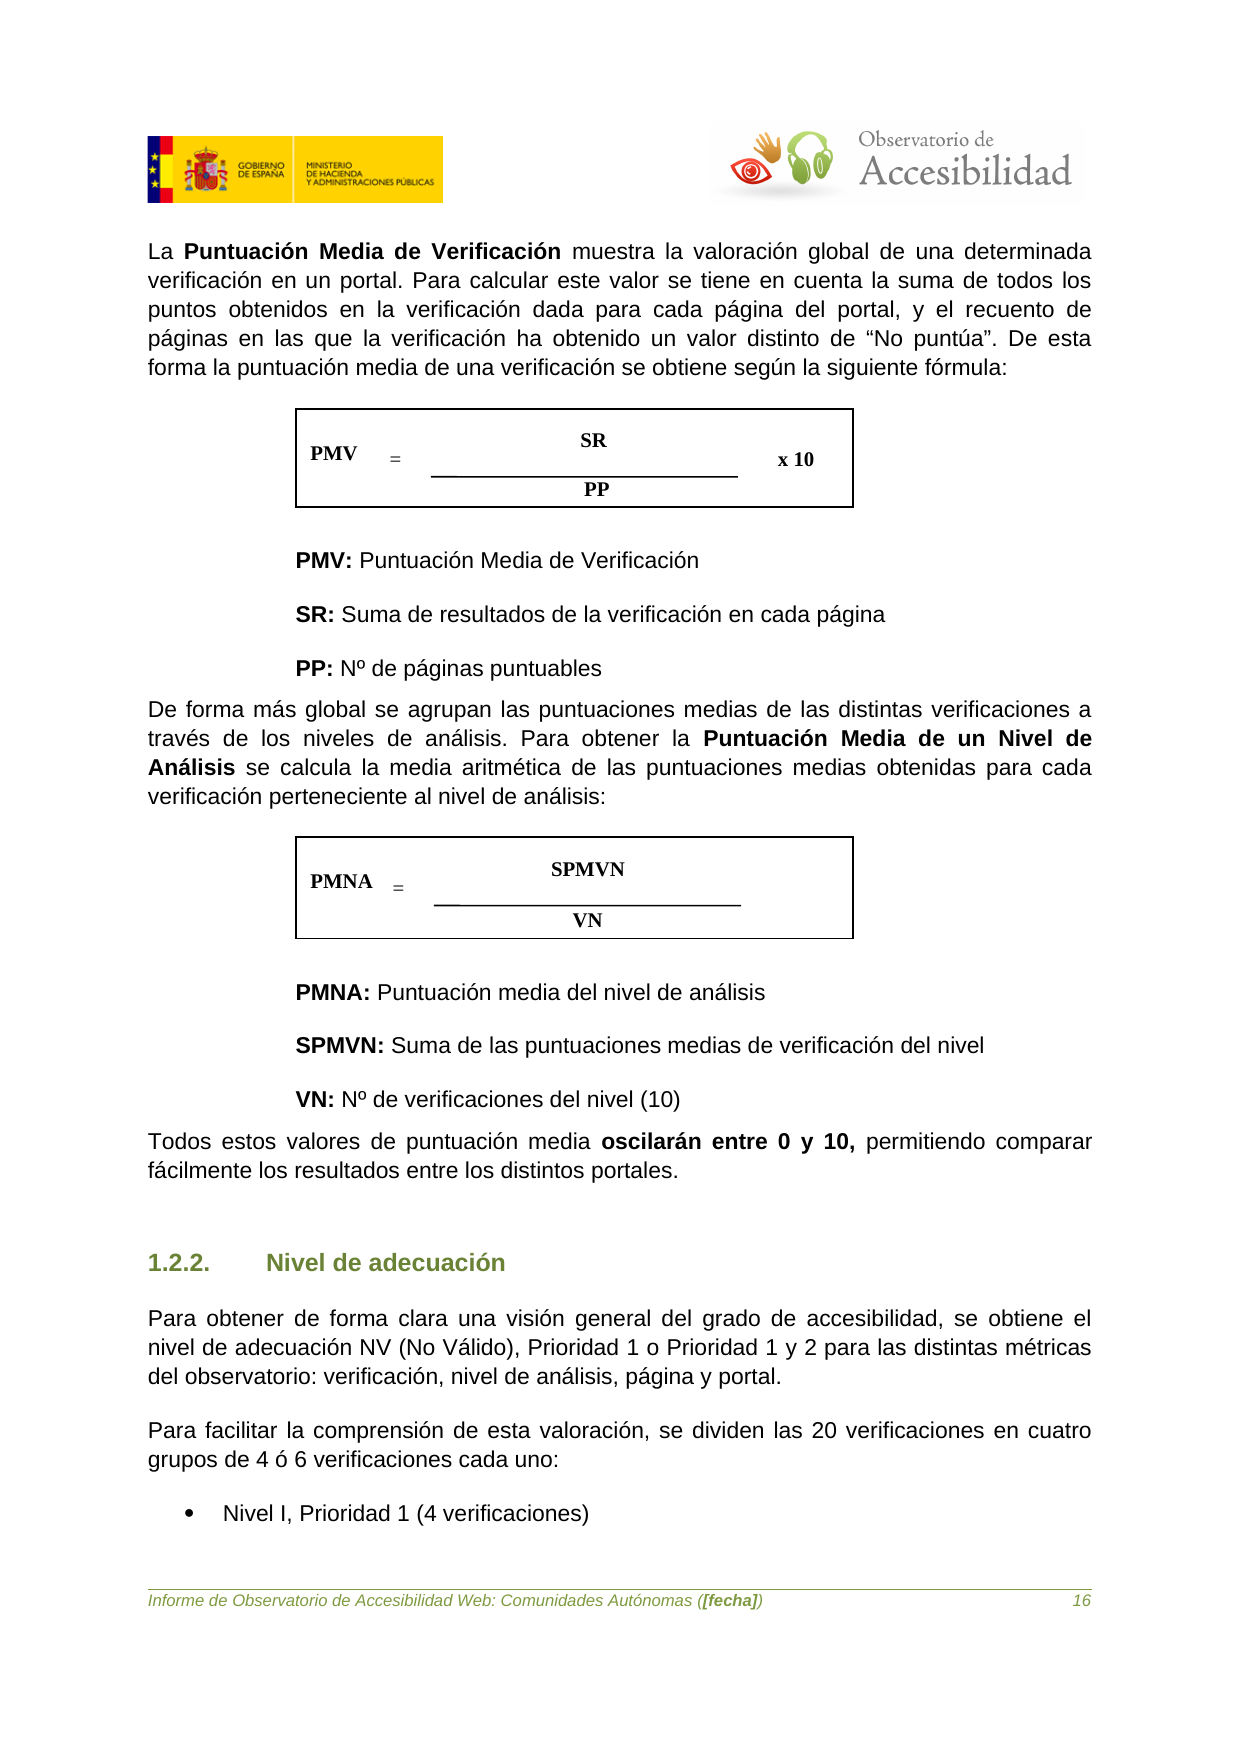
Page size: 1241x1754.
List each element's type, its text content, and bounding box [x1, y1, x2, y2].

text Todos estos valores de puntuación media oscilarán entre 0 y 10, permitiendo comparar fácilmente los resultados entre los distintos portales. [148, 1128, 1092, 1183]
list Nivel I, Prioridad 1 (4 verificaciones) [185, 1499, 1092, 1526]
picture [147, 136, 443, 203]
text Para facilitar la comprensión de esta valoración, se dividen las 20 verificaciones en cuatro grupos de 4 ó 6 verificaciones cada uno: [148, 1417, 1092, 1472]
text VN: Nº de verificaciones del nivel (10) [295, 1086, 1092, 1113]
text SR: Suma de resultados de la verificación en cada página [295, 601, 1092, 627]
text De forma más global se agrupan las puntuaciones medias de las distintas verificaciones a través de los niveles de análisis. Para obtener la Puntuación Media de un Nivel de Análisis se calcula la media aritmética de las puntuaciones medias obtenidas para cada verificación perteneciente al nivel de análisis: [148, 696, 1092, 809]
text La Puntuación Media de Verificación muestra la valoración global de una determinada verificación en un portal. Para calcular este valor se tiene en cuenta la suma de todos los puntos obtenidos en la verificación dada para cada página del portal, y el recuento de páginas en las que la verificación ha obtenido un valor distinto de “No puntúa”. De esta forma la puntuación media de una verificación se obtiene según la siguiente fórmula: [148, 238, 1092, 380]
text PMNA: Puntuación media del nivel de análisis [295, 978, 1092, 1005]
list Nivel de adecuación [148, 1248, 1092, 1277]
text PP: Nº de páginas puntuables [295, 654, 1092, 681]
text PMV: Puntuación Media de Verificación [295, 547, 1092, 573]
text SPMVN: Suma de las puntuaciones medias de verificación del nivel [295, 1032, 1092, 1059]
picture [710, 122, 1086, 205]
text Para obtener de forma clara una visión general del grado de accesibilidad, se obtiene el nivel de adecuación NV (No Válido), Prioridad 1 o Prioridad 1 y 2 para las distintas métricas del observatorio: verificación, nivel de análisis, página y portal. [148, 1305, 1092, 1389]
